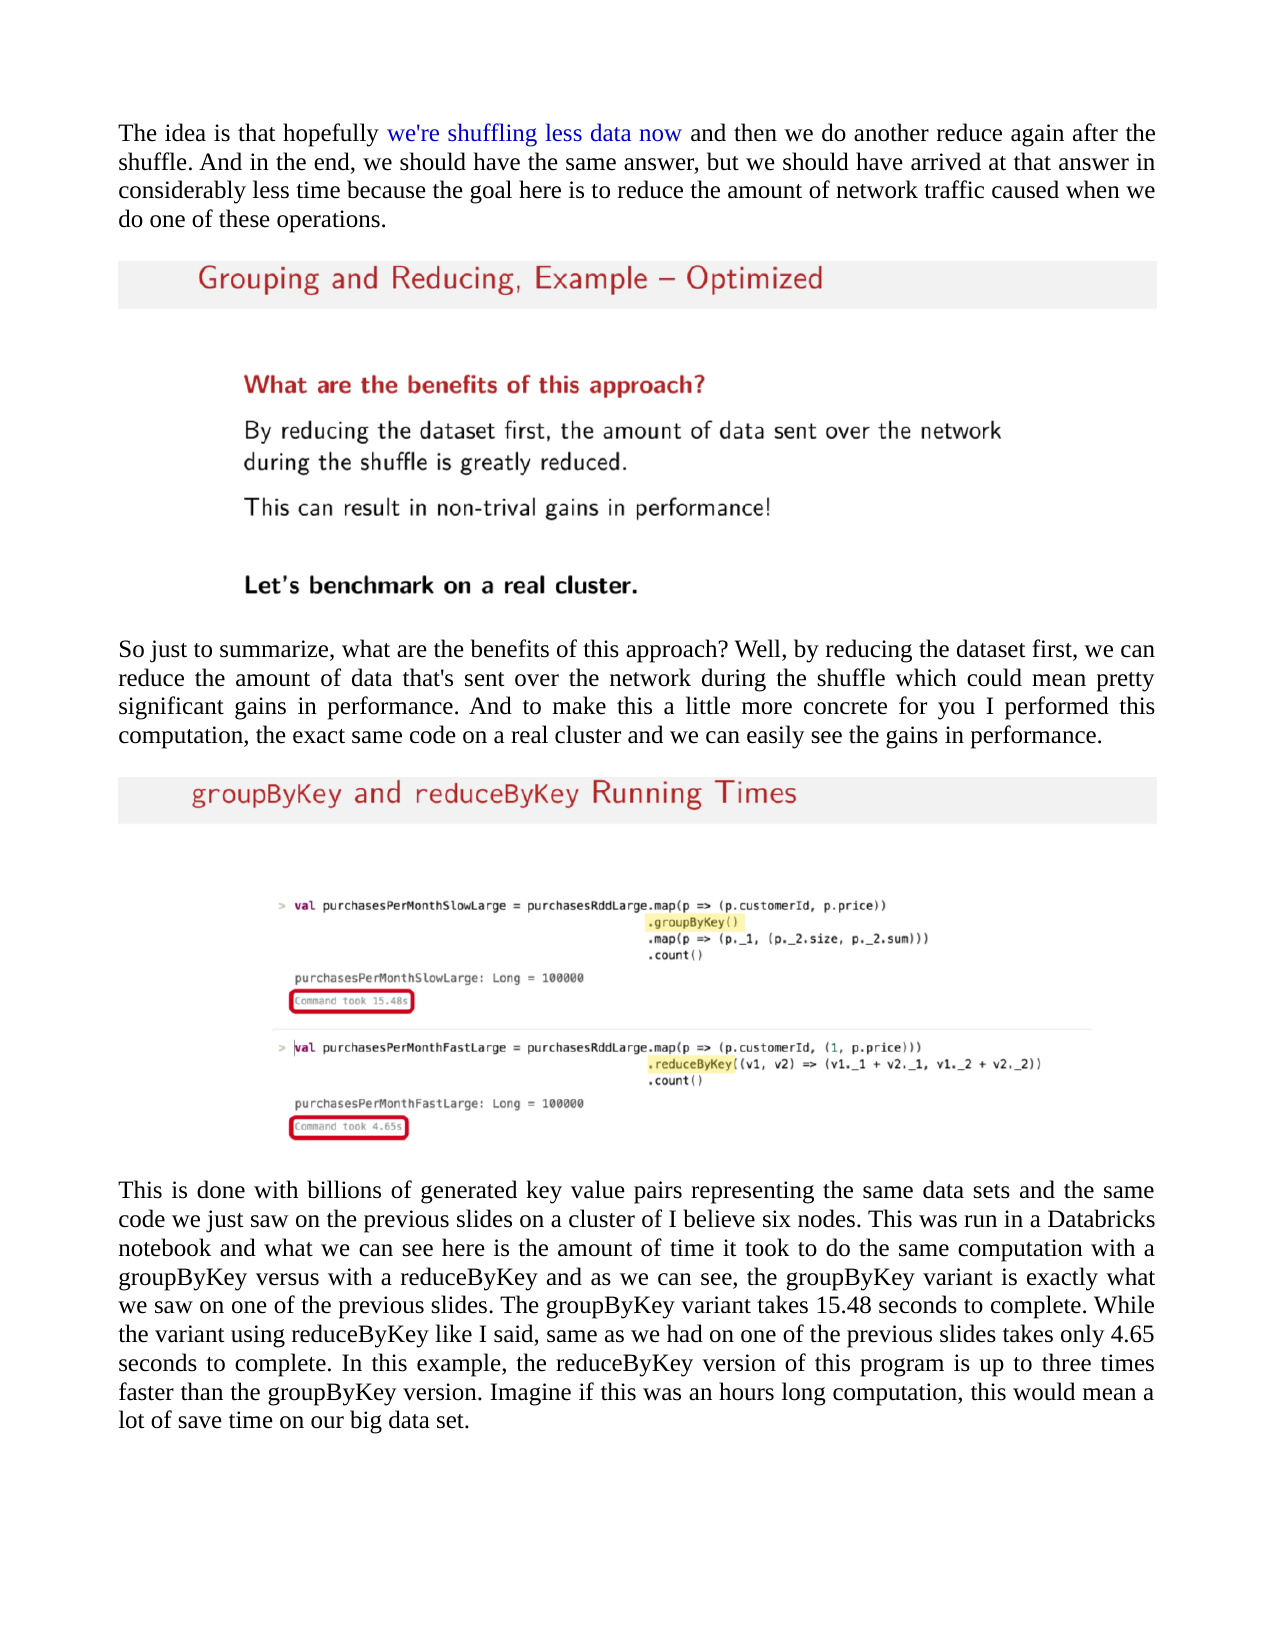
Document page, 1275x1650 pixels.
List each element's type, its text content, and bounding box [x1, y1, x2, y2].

text This is done with billions of generated key value pairs representing the same data sets and the same code we just saw on the previous slides on a cluster of I believe six nodes. This was run in a Databricks notebook and what we can see here is the amount of time it took to do the same computation with a groupByKey versus with a reduceByKey and as we can see, the groupByKey variant is exactly what we saw on one of the previous slides. The groupByKey variant takes 15.48 seconds to complete. While the variant using reduceByKey like I said, same as we had on one of the previous slides takes only 4.65 seconds to complete. In this example, the reduceByKey version of this program is up to three times faster than the groupByKey version. Imagine if this was an hours long computation, this would mean a lot of save time on our big data set. [118, 1175, 1157, 1434]
picture [118, 261, 1157, 606]
text So just to summarize, what are the benefits of this approach? Well, by reducing the dataset first, we can reduce the amount of data that's sent over the network during the shuffle which could mean pretty significant gains in performance. And to make this a little more concrete for you I performed this computation, the exact same code on a real cluster and we can easily see the gains in performance. [118, 634, 1157, 749]
picture [118, 777, 1157, 1147]
text The idea is that hopefully we're shuffling less data now and then we do another reduce again after the shuffle. And in the end, we should have the same answer, but we should have arrived at that answer in considerably less time because the goal here is to reduce the amount of network traffic caused when we do one of these operations. [118, 118, 1157, 233]
